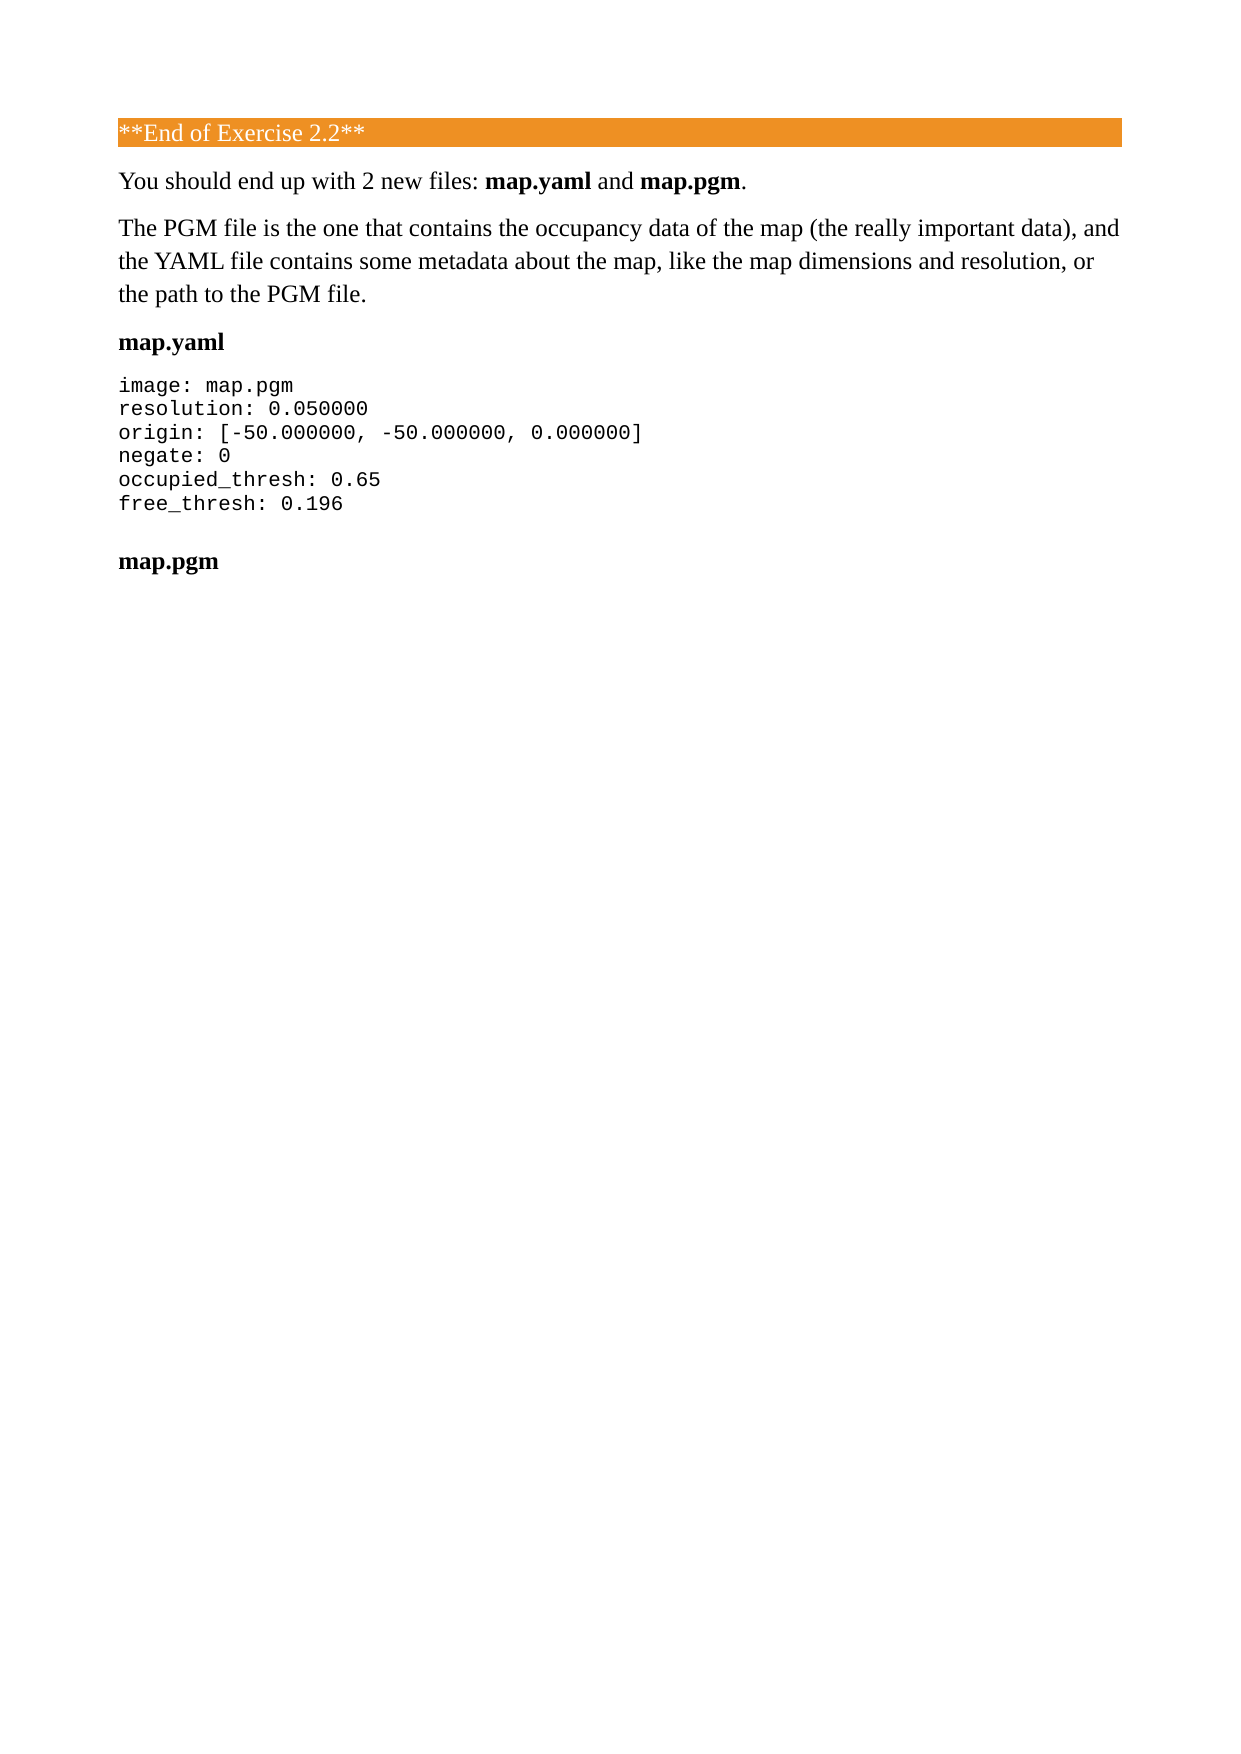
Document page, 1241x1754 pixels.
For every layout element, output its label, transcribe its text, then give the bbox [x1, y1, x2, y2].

text negate: 0 [118, 446, 1122, 469]
text image: map.pgm [118, 374, 1122, 398]
text You should end up with 2 new files: map.yaml and map.pgm. [118, 166, 1122, 194]
text origin: [-50.000000, -50.000000, 0.000000] [118, 422, 1122, 446]
text occupied_thresh: 0.65 [118, 469, 1122, 493]
text map.pgm [118, 546, 1122, 575]
text resolution: 0.050000 [118, 398, 1122, 422]
text The PGM file is the one that contains the occupancy data of the map (the really important data), and the YAML file contains some metadata about the map, like the map dimensions and resolution, or the path to the PGM file. [118, 213, 1122, 308]
text map.yaml [118, 327, 1122, 356]
text **End of Exercise 2.2** [118, 118, 1122, 147]
text free_thresh: 0.196 [118, 493, 1122, 516]
